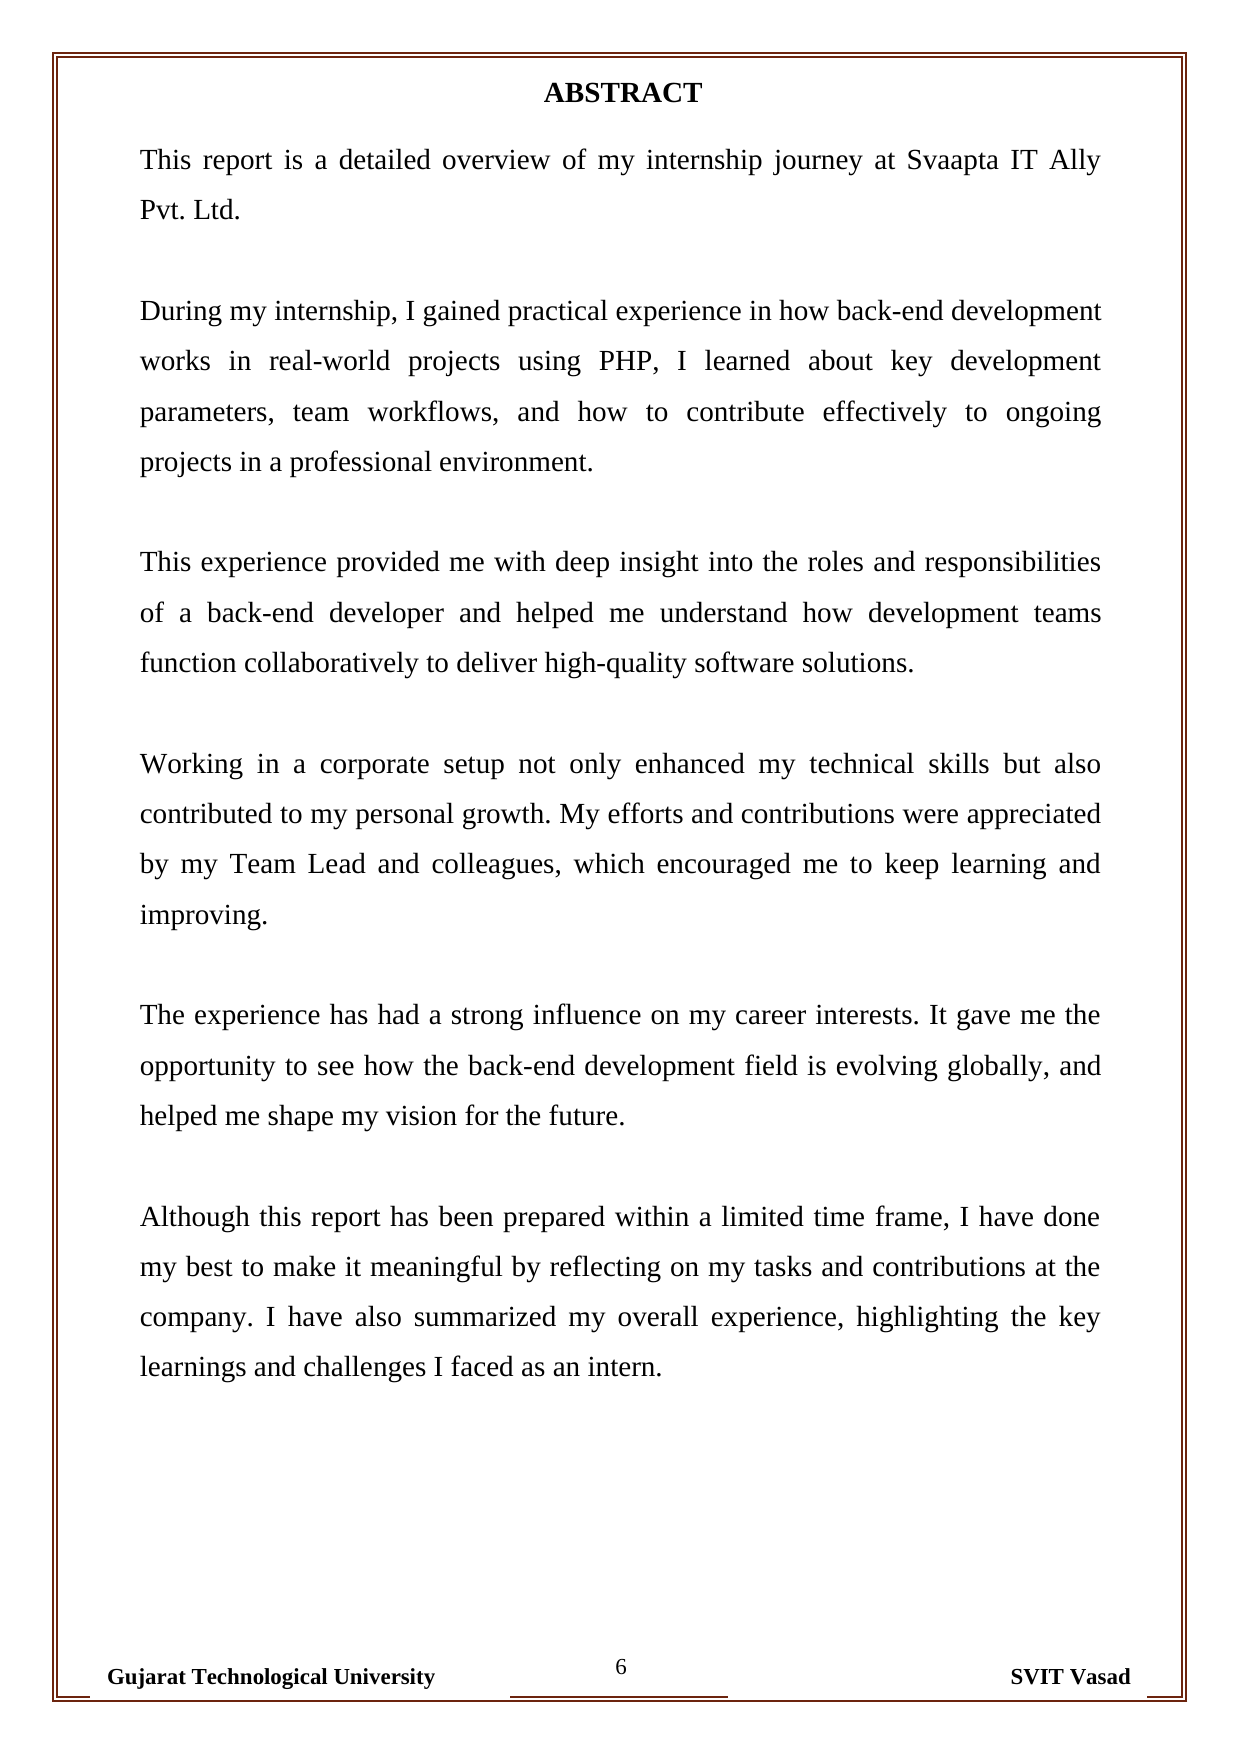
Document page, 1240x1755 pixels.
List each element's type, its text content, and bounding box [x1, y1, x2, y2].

text Although this report has been prepared within a limited time frame, I have done my best to make it meaningful by reflecting on my tasks and contributions at the company. I have also summarized my overall experience, highlighting the key learnings and challenges I faced as an intern. [139, 1199, 1102, 1383]
text Working in a corporate setup not only enhanced my technical skills but also contributed to my personal growth. My efforts and contributions were appreciated by my Team Lead and colleagues, which encouraged me to keep learning and improving. [139, 746, 1102, 930]
text ABSTRACT [139, 75, 1102, 108]
text This report is a detailed overview of my internship journey at Svaapta IT Ally Pvt. Ltd. [139, 142, 1102, 226]
text This experience provided me with deep insight into the roles and responsibilities of a back-end developer and helped me understand how development teams function collaboratively to deliver high-quality software solutions. [139, 544, 1102, 679]
text The experience has had a strong influence on my career interests. It gave me the opportunity to see how the back-end development field is evolving globally, and helped me shape my vision for the future. [139, 997, 1102, 1132]
text During my internship, I gained practical experience in how back-end development works in real-world projects using PHP, I learned about key development parameters, team workflows, and how to contribute effectively to ongoing projects in a professional environment. [139, 293, 1102, 477]
